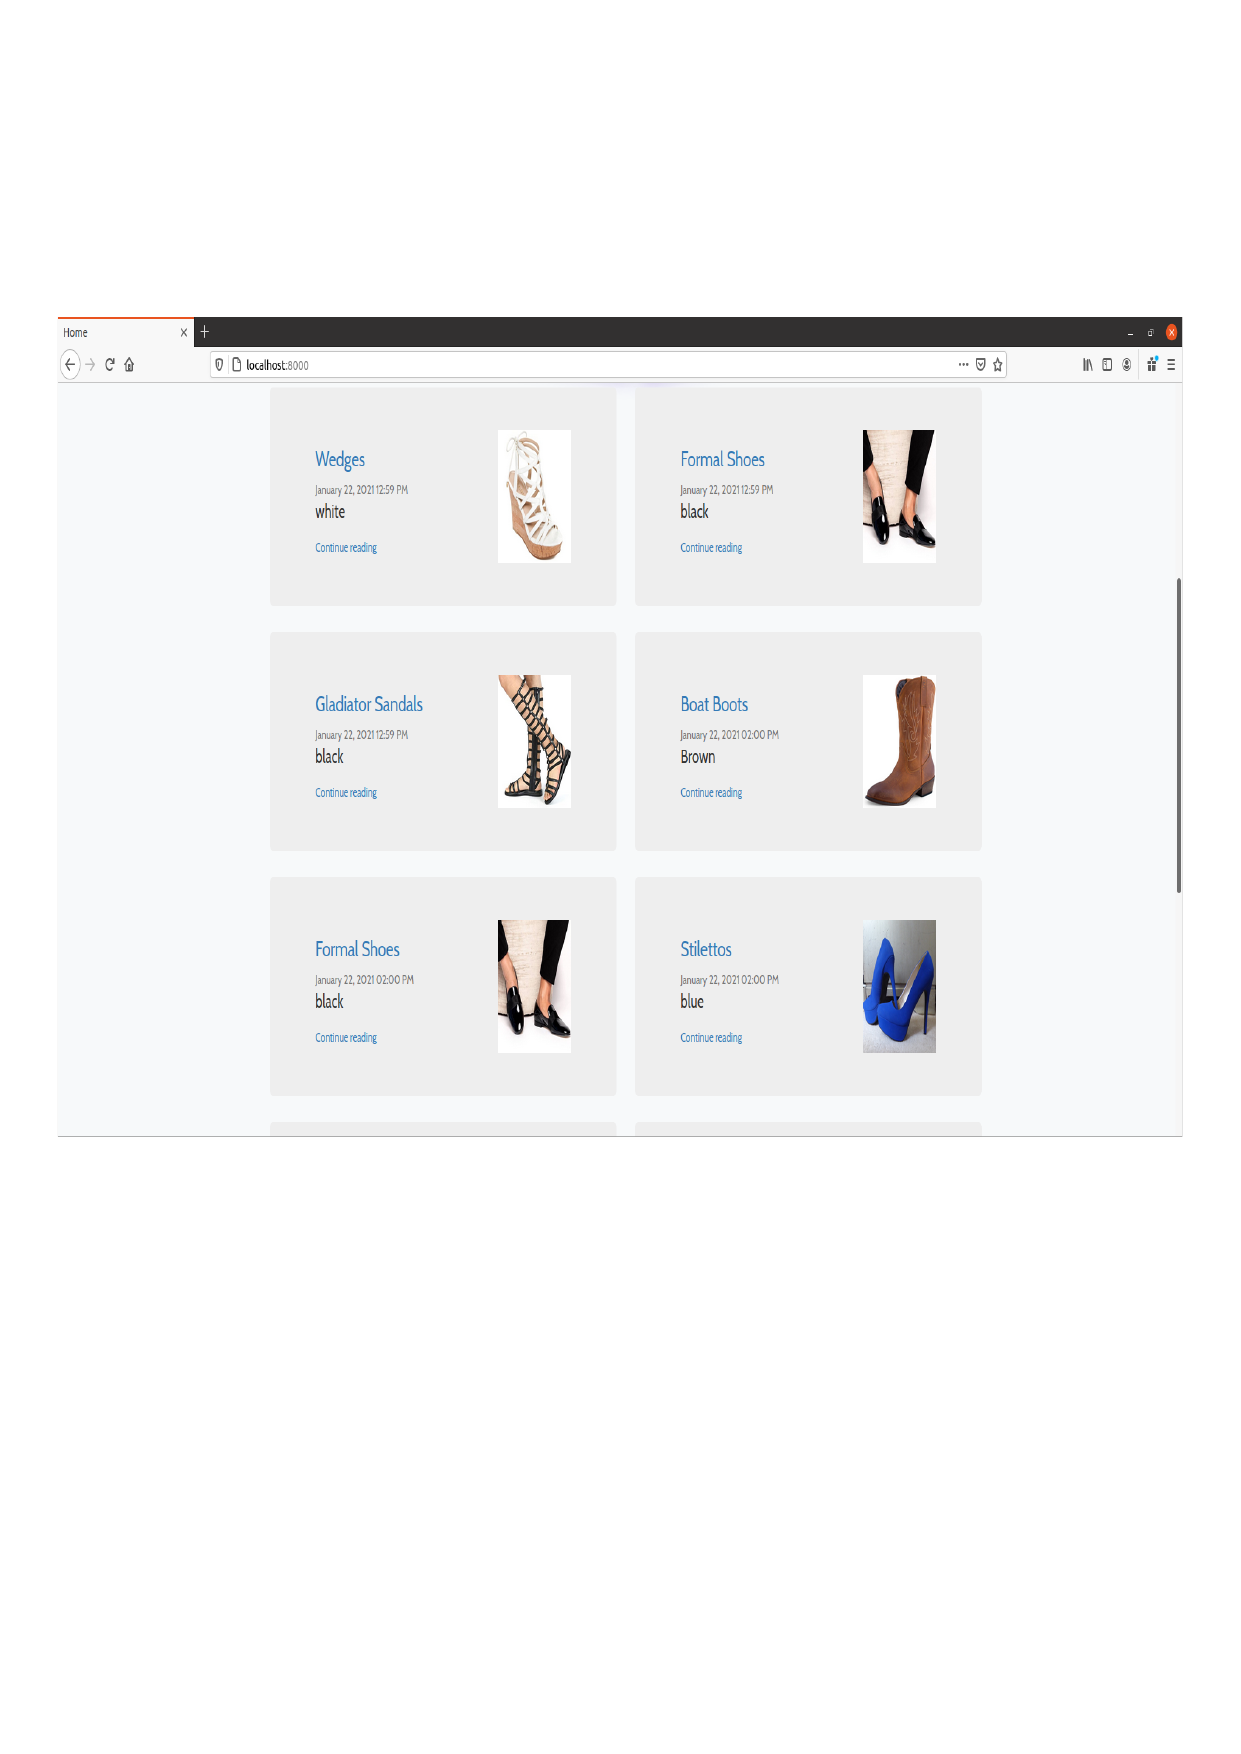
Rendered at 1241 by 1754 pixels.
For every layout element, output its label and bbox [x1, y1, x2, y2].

picture [57, 317, 1183, 1137]
